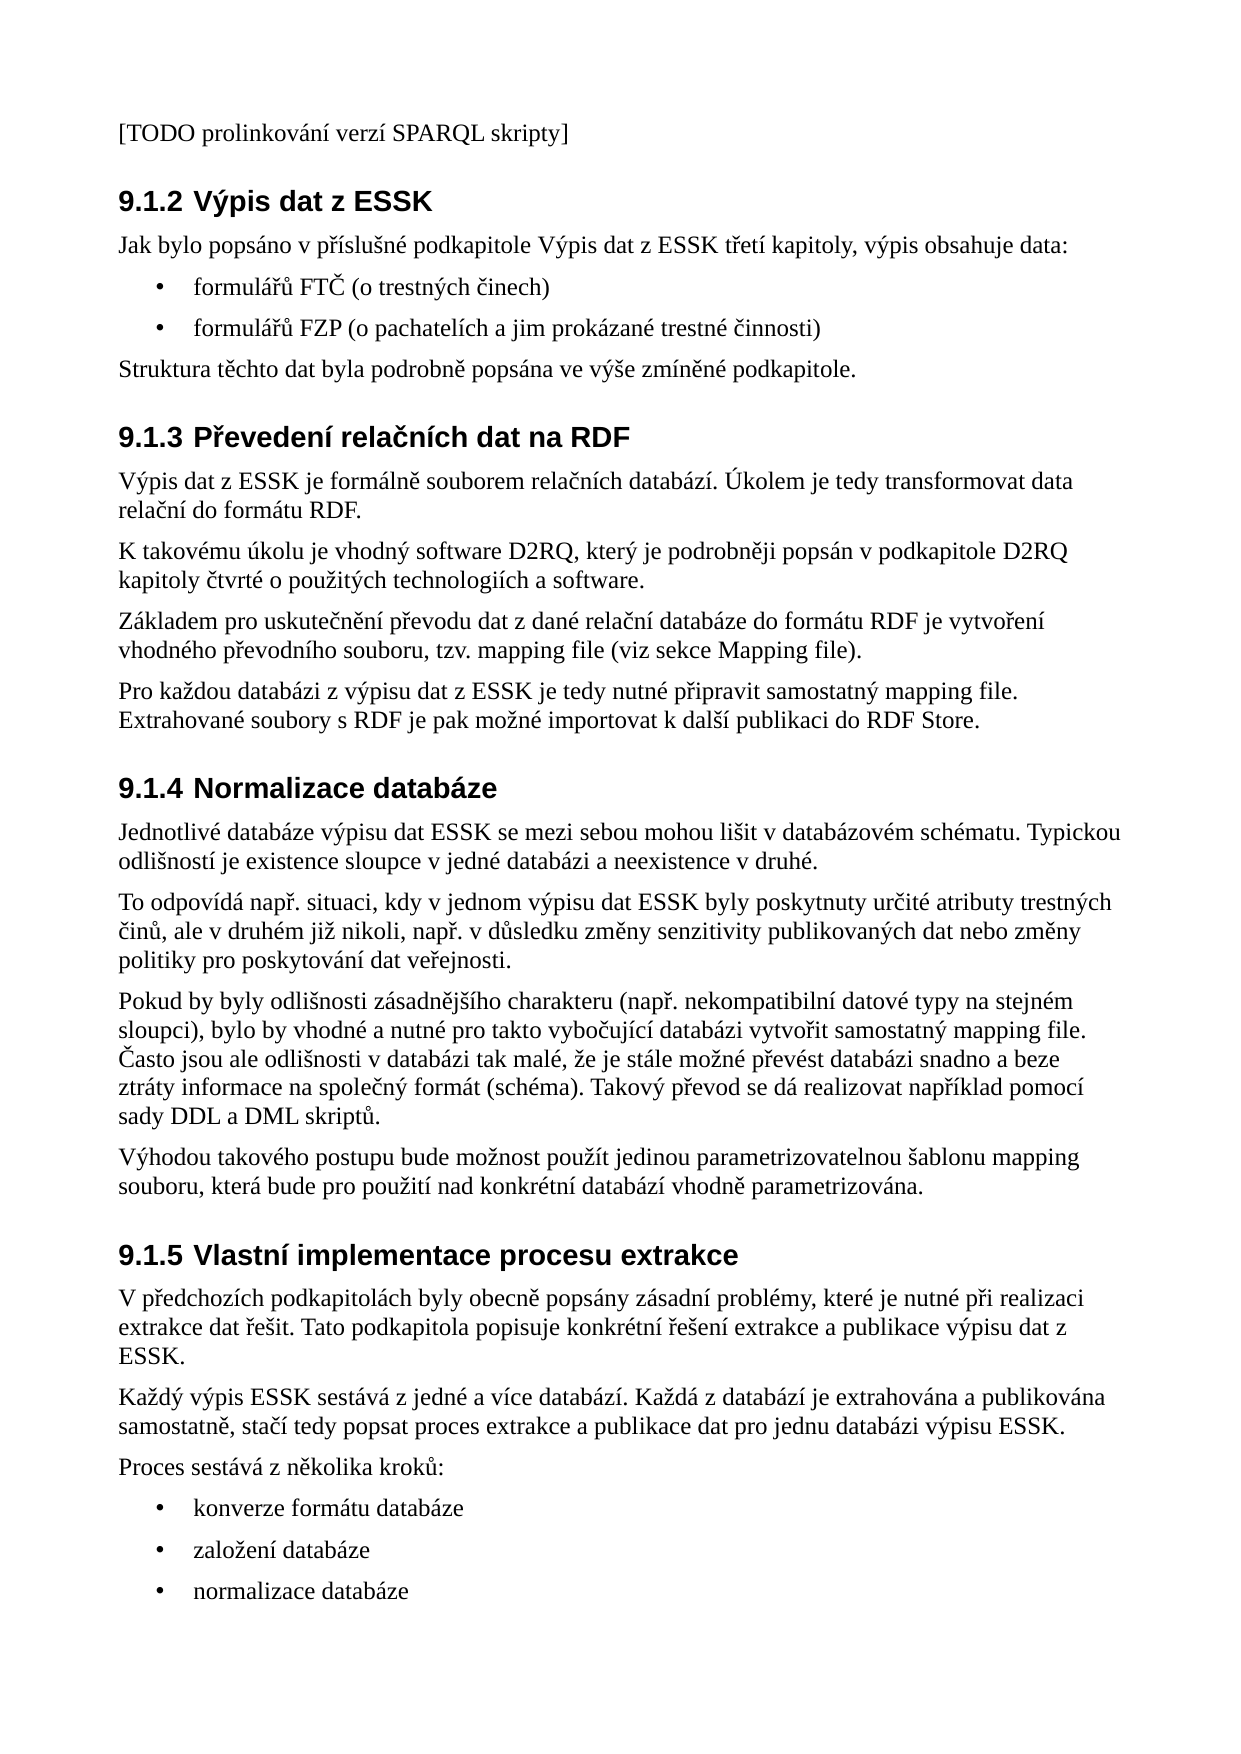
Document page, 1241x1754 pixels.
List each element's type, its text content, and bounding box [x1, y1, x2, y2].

text To odpovídá např. situaci, kdy v jednom výpisu dat ESSK byly poskytnuty určité atributy trestných činů, ale v druhém již nikoli, např. v důsledku změny senzitivity publikovaných dat nebo změny politiky pro poskytování dat veřejnosti. [118, 887, 1122, 974]
subtitle Vlastní implementace procesu extrakce [118, 1237, 1122, 1271]
list normalizace databáze [156, 1576, 1122, 1605]
list formulářů FTČ (o trestných činech) [156, 272, 1122, 300]
text [TODO prolinkování verzí SPARQL skripty] [118, 118, 1122, 147]
text Jak bylo popsáno v příslušné podkapitole Výpis dat z ESSK třetí kapitoly, výpis obsahuje data: [118, 230, 1122, 259]
list formulářů FZP (o pachatelích a jim prokázané trestné činnosti) [156, 313, 1122, 342]
text K takovému úkolu je vhodný software D2RQ, který je podrobněji popsán v podkapitole D2RQ kapitoly čtvrté o použitých technologiích a software. [118, 536, 1122, 594]
text Výpis dat z ESSK je formálně souborem relačních databází. Úkolem je tedy transformovat data relační do formátu RDF. [118, 466, 1122, 524]
subtitle Výpis dat z ESSK [118, 184, 1122, 218]
subtitle Normalizace databáze [118, 771, 1122, 805]
list konverze formátu databáze [156, 1493, 1122, 1522]
text Jednotlivé databáze výpisu dat ESSK se mezi sebou mohou lišit v databázovém schématu. Typickou odlišností je existence sloupce v jedné databázi a neexistence v druhé. [118, 817, 1122, 875]
text Pro každou databázi z výpisu dat z ESSK je tedy nutné připravit samostatný mapping file. Extrahované soubory s RDF je pak možné importovat k další publikaci do RDF Store. [118, 676, 1122, 734]
text Struktura těchto dat byla podrobně popsána ve výše zmíněné podkapitole. [118, 354, 1122, 383]
text Každý výpis ESSK sestává z jedné a více databází. Každá z databází je extrahována a publikována samostatně, stačí tedy popsat proces extrakce a publikace dat pro jednu databázi výpisu ESSK. [118, 1382, 1122, 1440]
text Základem pro uskutečnění převodu dat z dané relační databáze do formátu RDF je vytvoření vhodného převodního souboru, tzv. mapping file (viz sekce Mapping file). [118, 606, 1122, 664]
text Pokud by byly odlišnosti zásadnějšího charakteru (např. nekompatibilní datové typy na stejném sloupci), bylo by vhodné a nutné pro takto vybočující databázi vytvořit samostatný mapping file. Často jsou ale odlišnosti v databázi tak malé, že je stále možné převést databázi snadno a beze ztráty informace na společný formát (schéma). Takový převod se dá realizovat například pomocí sady DDL a DML skriptů. [118, 986, 1122, 1130]
text Výhodou takového postupu bude možnost použít jedinou parametrizovatelnou šablonu mapping souboru, která bude pro použití nad konkrétní databází vhodně parametrizována. [118, 1142, 1122, 1200]
text Proces sestává z několika kroků: [118, 1452, 1122, 1481]
text V předchozích podkapitolách byly obecně popsány zásadní problémy, které je nutné při realizaci extrakce dat řešit. Tato podkapitola popisuje konkrétní řešení extrakce a publikace výpisu dat z ESSK. [118, 1283, 1122, 1370]
list založení databáze [156, 1535, 1122, 1563]
subtitle Převedení relačních dat na RDF [118, 420, 1122, 454]
